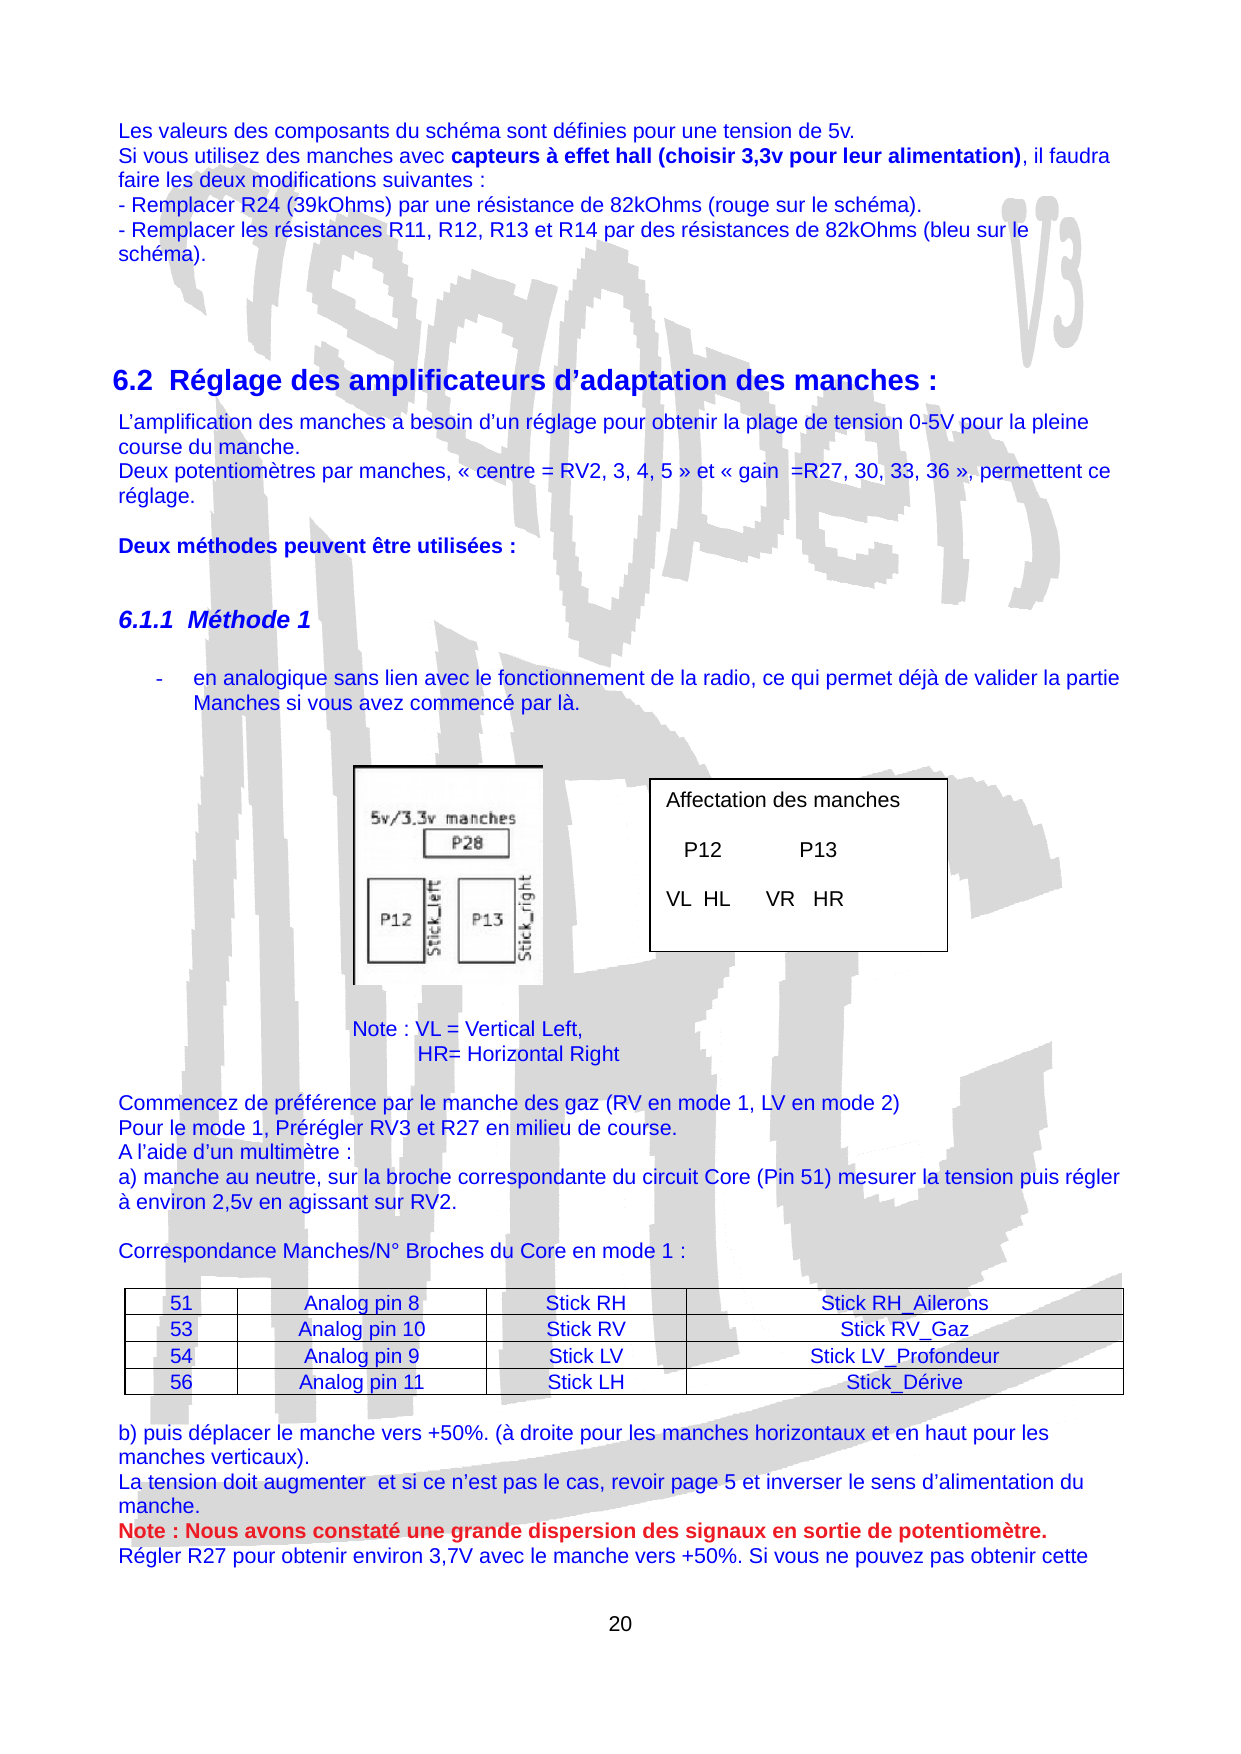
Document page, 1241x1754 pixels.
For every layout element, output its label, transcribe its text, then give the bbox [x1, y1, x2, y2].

table_cell Analog pin 9 [238, 1342, 486, 1367]
table_cell Stick LH [487, 1369, 686, 1394]
text Régler R27 pour obtenir environ 3,7V avec le manche vers +50%. Si vous ne pouvez pas obtenir cette [118, 1543, 1122, 1568]
table_cell Analog pin 11 [238, 1369, 486, 1394]
table_cell Stick RV_Gaz [687, 1315, 1123, 1341]
table_cell Analog pin 10 [238, 1315, 486, 1341]
table_cell Stick LV [487, 1342, 686, 1367]
text P12 P13 [666, 837, 932, 861]
text VL HL VR HR [666, 886, 932, 911]
text - Remplacer R24 (39kOhms) par une résistance de 82kOhms (rouge sur le schéma). [118, 192, 1122, 217]
table_cell 54 [126, 1342, 237, 1367]
text Pour le mode 1, Prérégler RV3 et R27 en milieu de course. [118, 1115, 1122, 1139]
subtitle 6.2 Réglage des amplificateurs d’adaptation des manches : [112, 363, 1122, 397]
text Note : VL = Vertical Left, [305, 1016, 1122, 1041]
text Commencez de préférence par le manche des gaz (RV en mode 1, LV en mode 2) [118, 1090, 1122, 1115]
text Deux potentiomètres par manches, « centre = RV2, 3, 4, 5 » et « gain =R27, 30, 33, 36 », permettent ce réglage. [118, 459, 1122, 508]
text Les valeurs des composants du schéma sont définies pour une tension de 5v. [118, 118, 1122, 143]
table_header Analog pin 8 [238, 1289, 486, 1314]
text Deux méthodes peuvent être utilisées : [118, 533, 1122, 557]
subtitle 6.1.1 Méthode 1 [118, 605, 1122, 634]
text Affectation des manches [666, 787, 932, 812]
text HR= Horizontal Right [305, 1041, 1122, 1066]
table_header Stick RH_Ailerons [687, 1289, 1123, 1314]
text - Remplacer les résistances R11, R12, R13 et R14 par des résistances de 82kOhms (bleu sur le schéma). [118, 217, 1122, 266]
table_cell Stick RV [487, 1315, 686, 1341]
text A l’aide d’un multimètre : [118, 1139, 1122, 1164]
text La tension doit augmenter et si ce n’est pas le cas, revoir page 5 et inverser le sens d’alimentation du manche. [118, 1469, 1122, 1518]
table_header 51 [126, 1289, 237, 1314]
table_cell 56 [126, 1369, 237, 1394]
text L’amplification des manches a besoin d’un réglage pour obtenir la plage de tension 0-5V pour la pleine course du manche. [118, 409, 1122, 459]
table_cell Stick LV_Profondeur [687, 1342, 1123, 1367]
text a) manche au neutre, sur la broche correspondante du circuit Core (Pin 51) mesurer la tension puis régler à environ 2,5v en agissant sur RV2. [118, 1164, 1122, 1214]
table_cell Stick_Dérive [687, 1369, 1123, 1394]
list en analogique sans lien avec le fonctionnement de la radio, ce qui permet déjà de valider la partie Manches si vous avez commencé par là. [156, 665, 1122, 714]
text Correspondance Manches/N° Broches du Core en mode 1 : [118, 1238, 1122, 1263]
table_header Stick RH [487, 1289, 686, 1314]
text Si vous utilisez des manches avec capteurs à effet hall (choisir 3,3v pour leur alimentation), il faudra faire les deux modifications suivantes : [118, 143, 1122, 192]
table_cell 53 [126, 1315, 237, 1341]
text b) puis déplacer le manche vers +50%. (à droite pour les manches horizontaux et en haut pour les manches verticaux). [118, 1420, 1122, 1469]
text Note : Nous avons constaté une grande dispersion des signaux en sortie de potentiomètre. [118, 1518, 1122, 1543]
